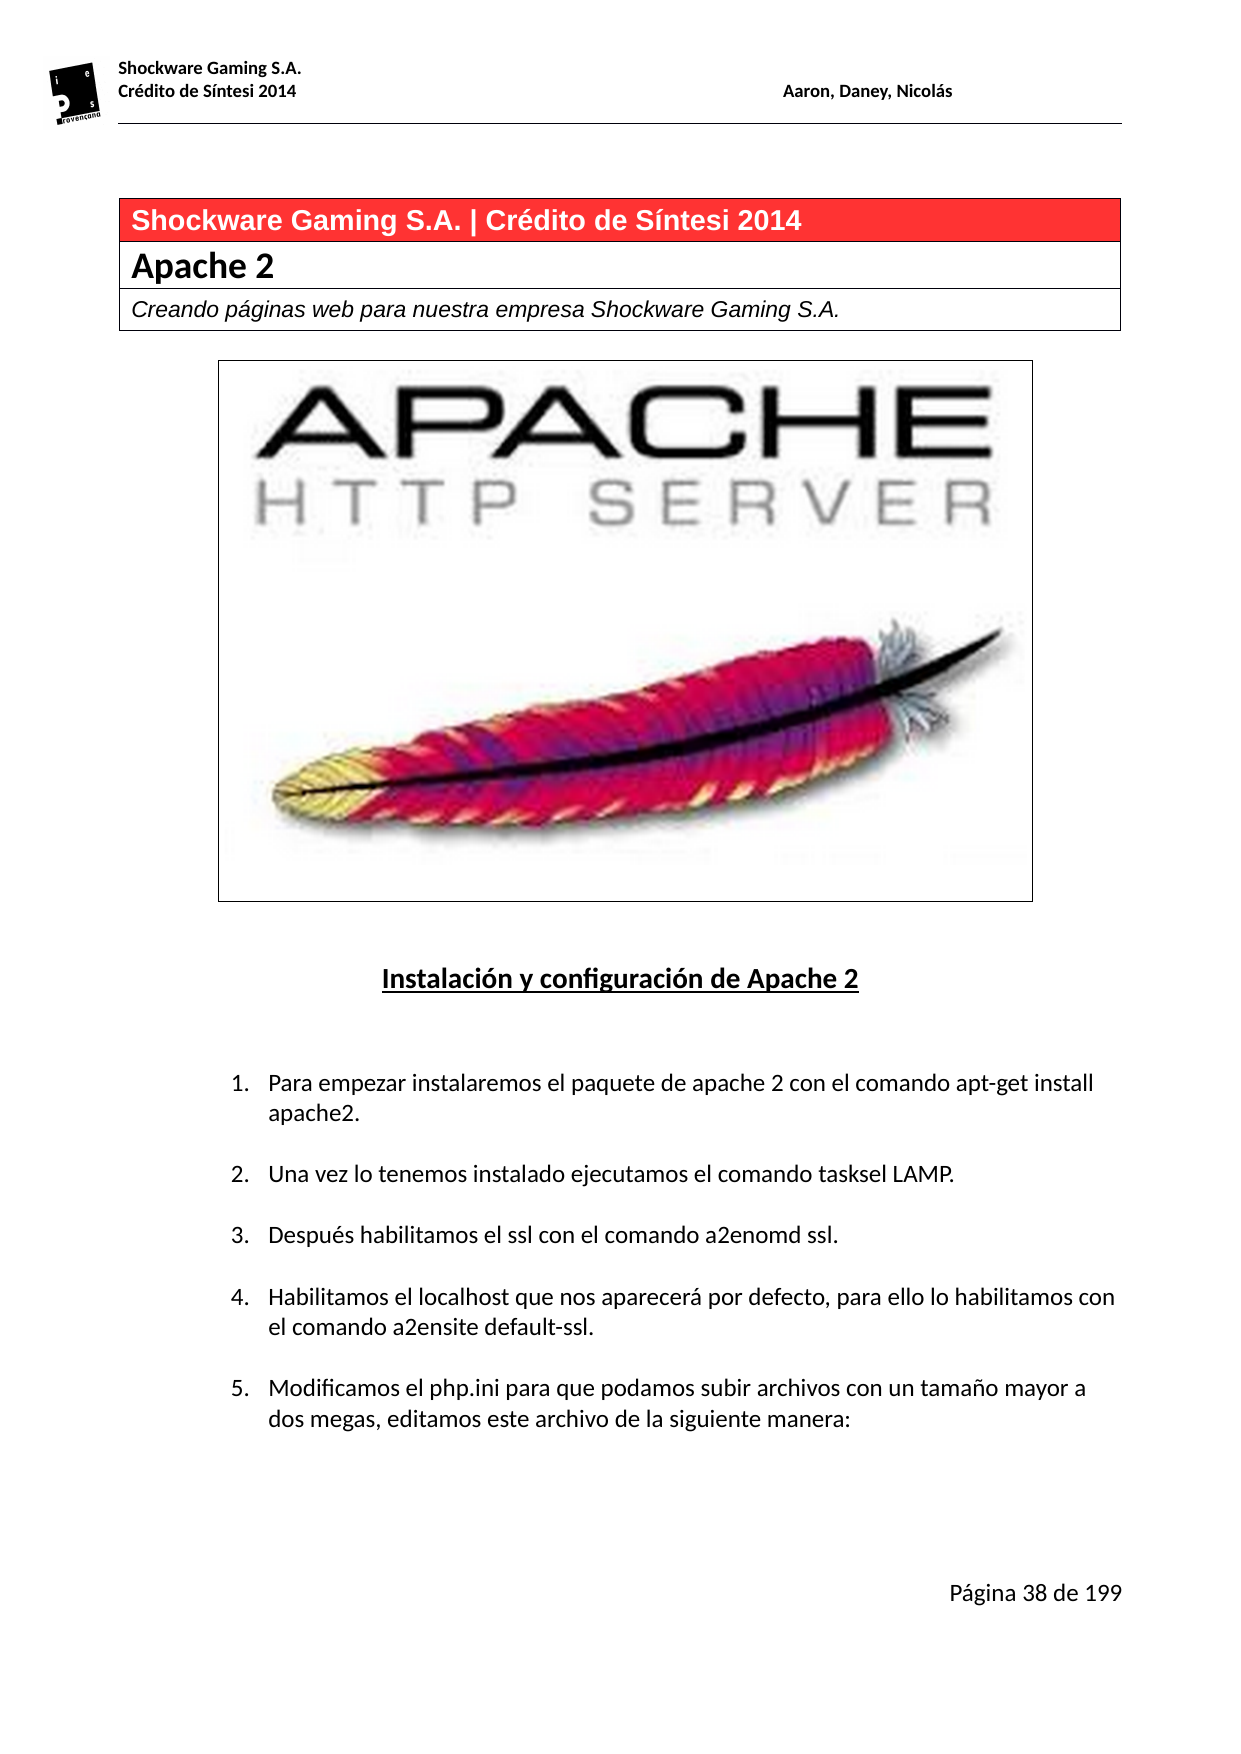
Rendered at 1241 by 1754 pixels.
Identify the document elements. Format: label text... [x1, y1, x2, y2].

list Para empezar instalaremos el paquete de apache 2 con el comando apt-get install apache2. [231, 1067, 1122, 1128]
table_header [219, 361, 1032, 901]
list Después habilitamos el ssl con el comando a2enomd ssl. [231, 1219, 1122, 1250]
picture [43, 56, 110, 130]
table_header Shockware Gaming S.A. | Crédito de Síntesi 2014 [120, 199, 1120, 241]
list Una vez lo tenemos instalado ejecutamos el comando tasksel LAMP. [231, 1158, 1122, 1189]
table_cell Creando páginas web para nuestra empresa Shockware Gaming S.A. [120, 289, 1120, 330]
list Modificamos el php.ini para que podamos subir archivos con un tamaño mayor a dos megas, editamos este archivo de la siguiente manera: [231, 1372, 1122, 1433]
table_cell Apache 2 [120, 242, 1120, 288]
list Habilitamos el localhost que nos aparecerá por defecto, para ello lo habilitamos con el comando a2ensite default-ssl. [231, 1281, 1122, 1342]
text Instalación y configuración de Apache 2 [118, 961, 1122, 996]
picture [224, 366, 1027, 865]
